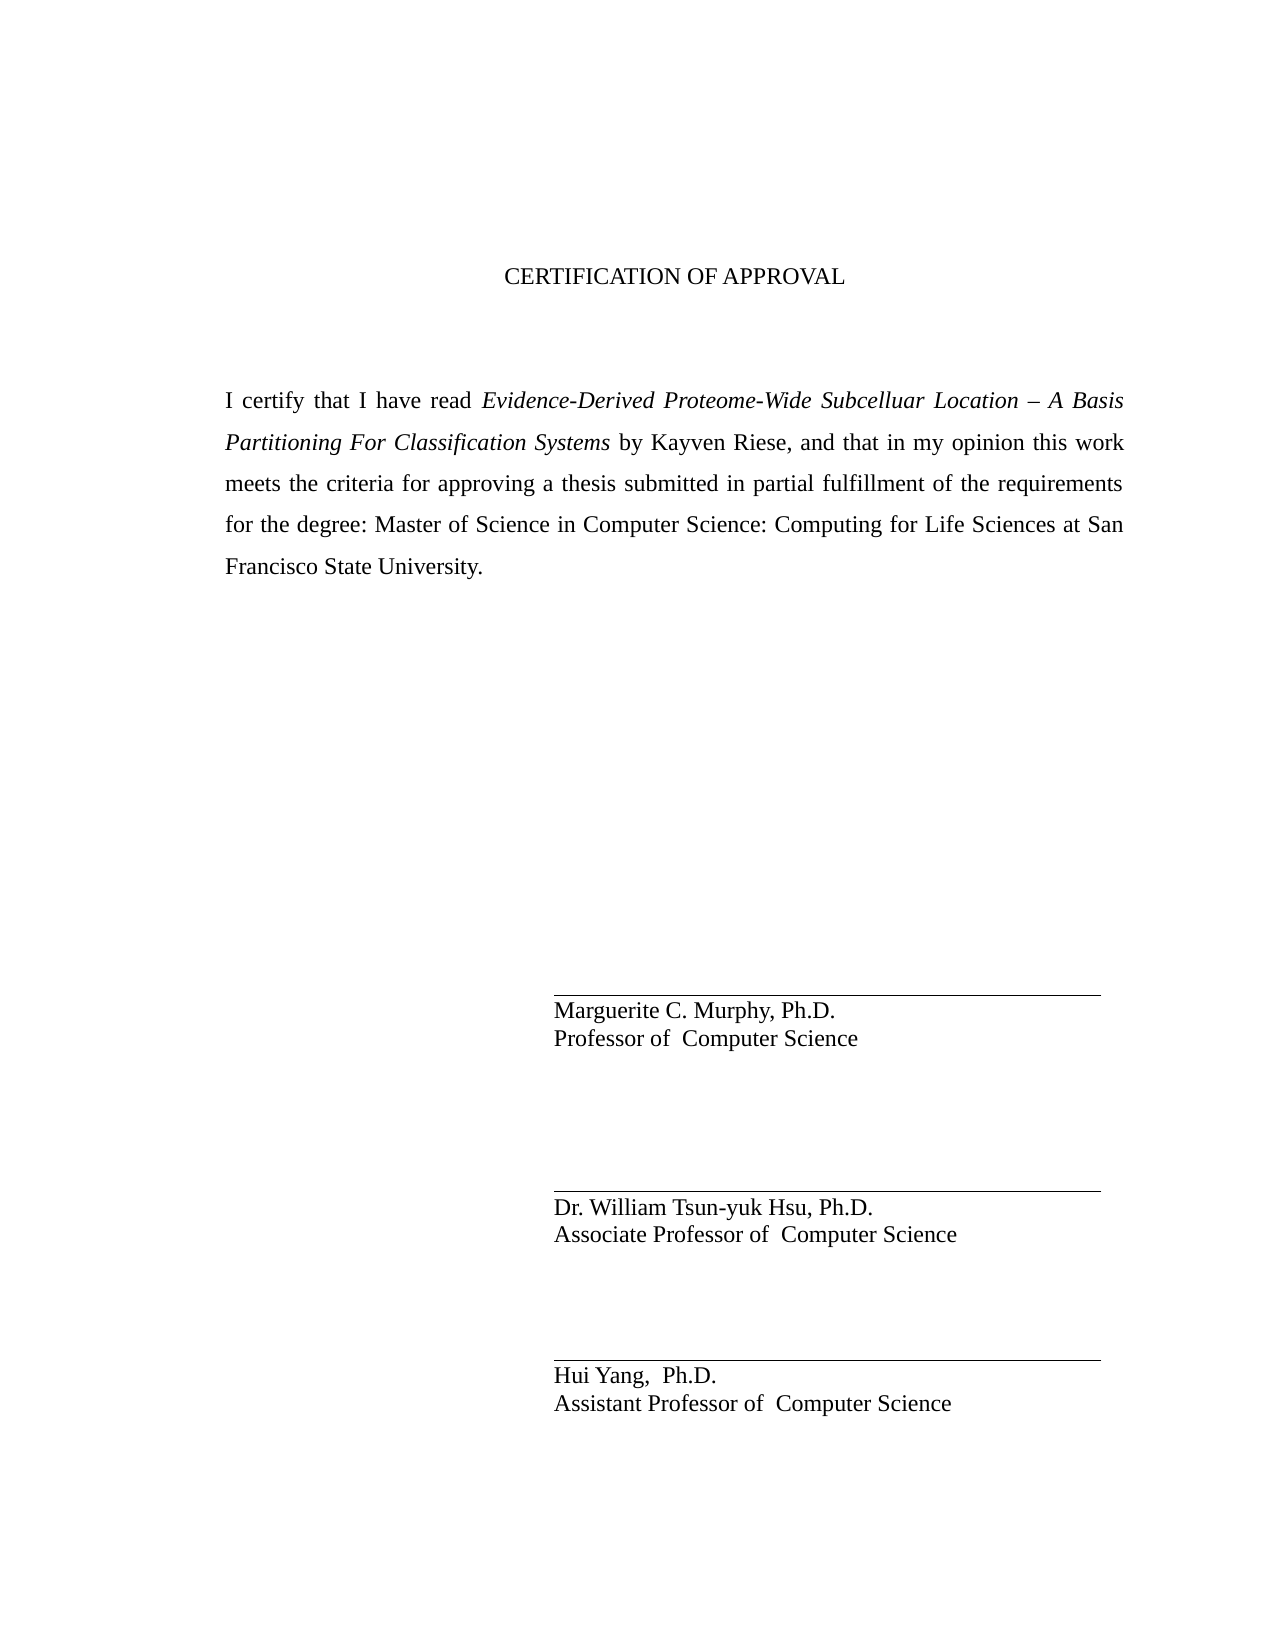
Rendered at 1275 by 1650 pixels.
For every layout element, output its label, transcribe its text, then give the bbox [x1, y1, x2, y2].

text Dr. William Tsun-yuk Hsu, Ph.D. [554, 1192, 1125, 1220]
text Assistant Professor of Computer Science [554, 1389, 1125, 1416]
text Associate Professor of Computer Science [554, 1220, 1125, 1248]
text Marguerite C. Murphy, Ph.D. [554, 996, 1125, 1024]
text I certify that I have read Evidence-Derived Proteome-Wide Subcelluar Location – A Basis Partitioning For Classification Systems by Kayven Riese, and that in my opinion this work meets the criteria for approving a thesis submitted in partial fulfillment of the requirements for the degree: Master of Science in Computer Science: Computing for Life Sciences at San Francisco State University. [225, 386, 1125, 579]
text Professor of Computer Science [554, 1024, 1125, 1051]
text Hui Yang, Ph.D. [554, 1361, 1125, 1389]
text CERTIFICATION OF APPROVAL [225, 262, 1125, 290]
